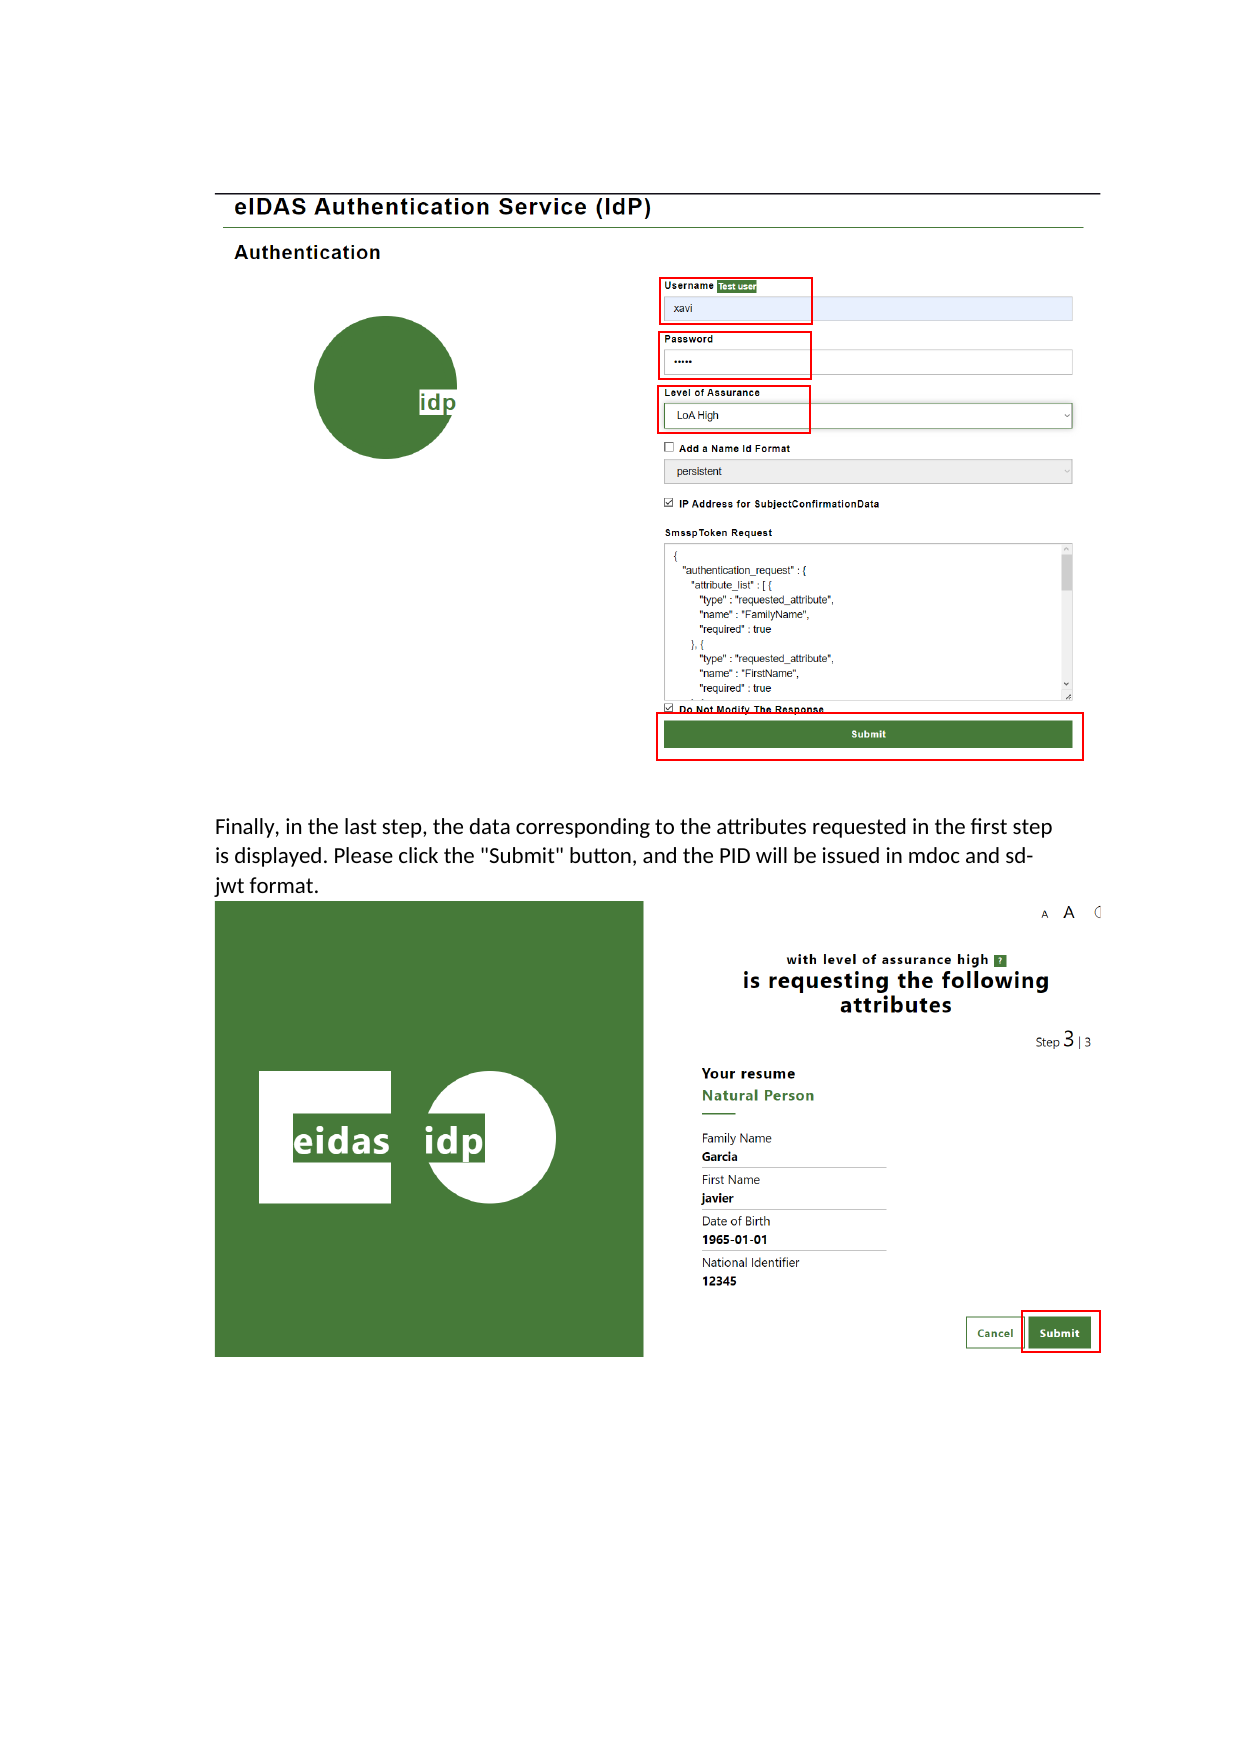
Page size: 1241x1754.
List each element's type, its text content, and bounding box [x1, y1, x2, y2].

picture [214, 193, 1101, 748]
text Finally, in the last step, the data corresponding to the attributes requested in the first step is displayed. Please click the "Submit" button, and the PID will be issued in mdoc and sd-jwt format. [215, 812, 1063, 901]
picture [658, 714, 1082, 748]
picture [214, 901, 1101, 1357]
picture [1023, 1312, 1099, 1351]
